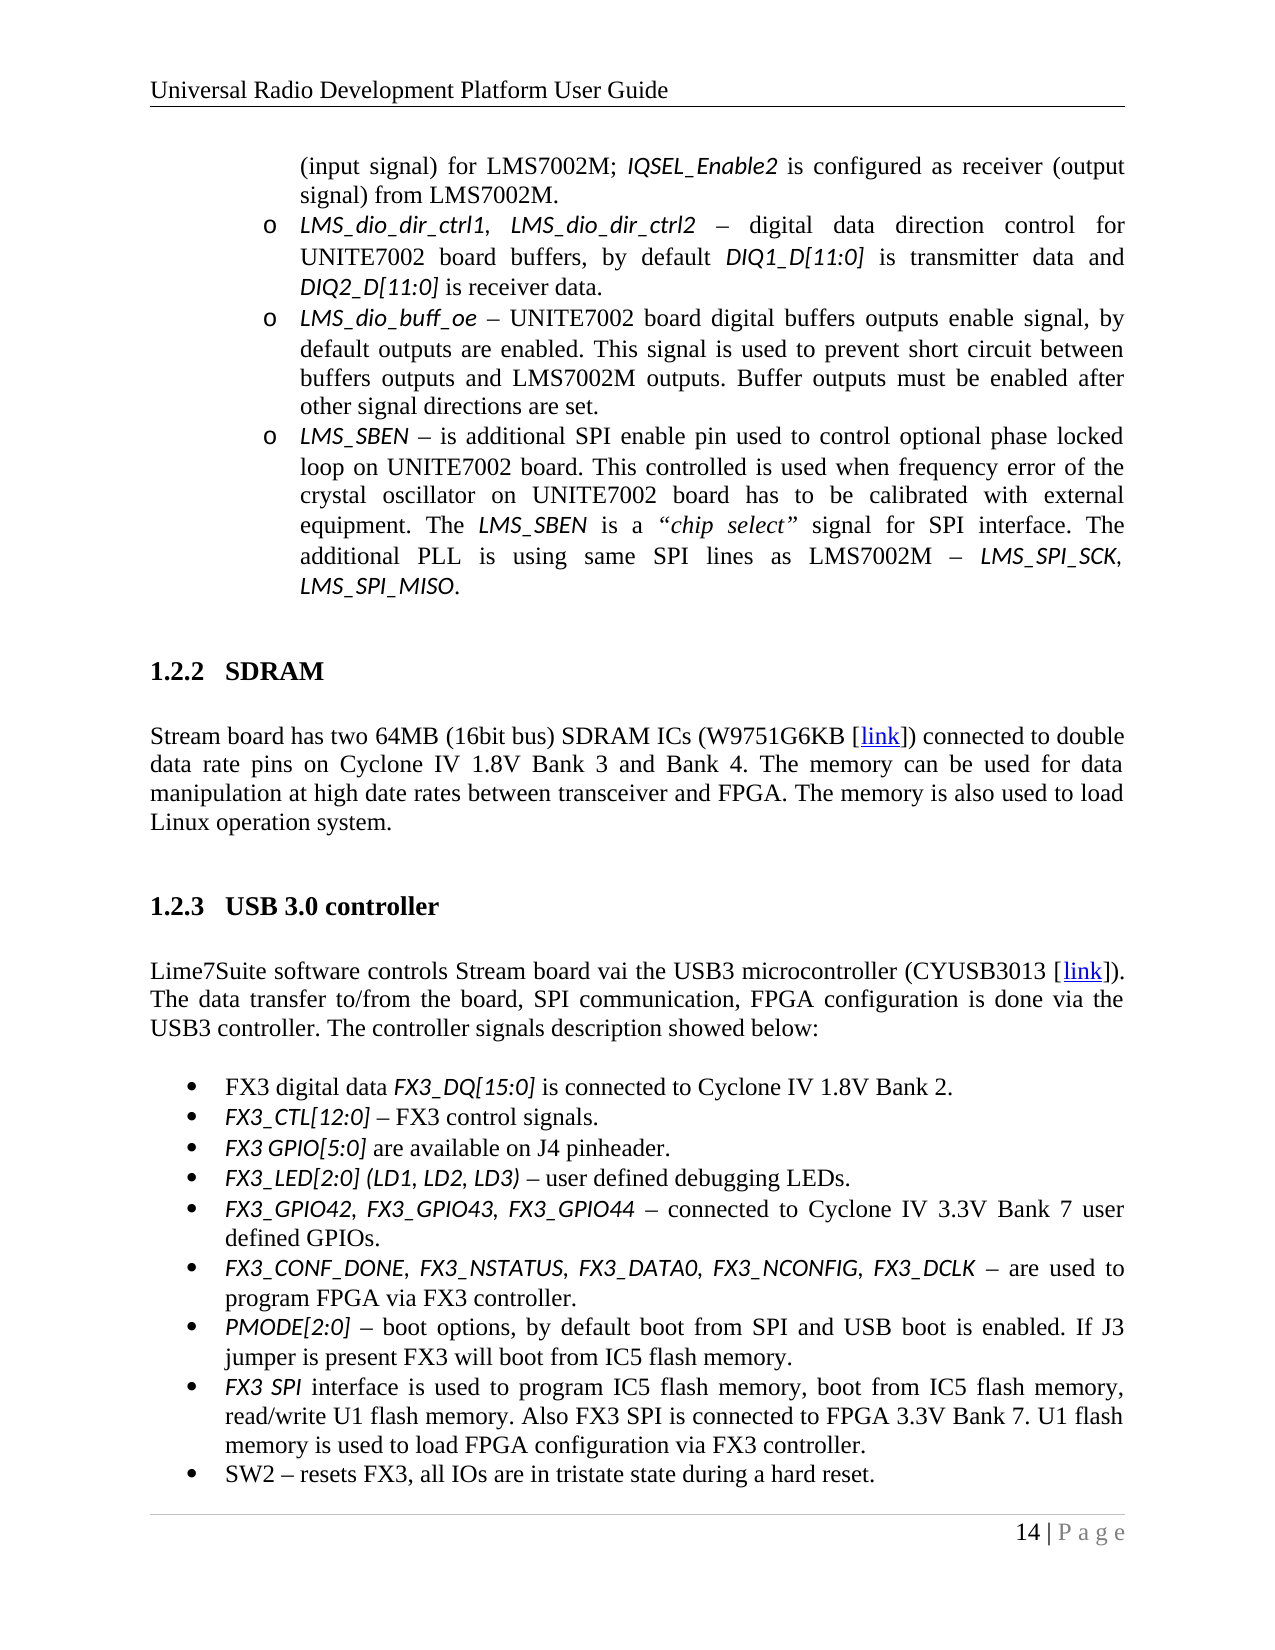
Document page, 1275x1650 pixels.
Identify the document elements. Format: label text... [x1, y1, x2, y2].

list PMODE[2:0] – boot options, by default boot from SPI and USB boot is enabled. If J3 jumper is present FX3 will boot from IC5 flash memory. [187, 1311, 1125, 1371]
list FX3_CONF_DONE, FX3_NSTATUS, FX3_DATA0, FX3_NCONFIG, FX3_DCLK – are used to program FPGA via FX3 controller. [187, 1252, 1125, 1311]
list LMS_dio_buff_oe – UNITE7002 board digital buffers outputs enable signal, by default outputs are enabled. This signal is used to prevent short circuit between buffers outputs and LMS7002M outputs. Buffer outputs must be enabled after other signal directions are set. [262, 302, 1125, 420]
list FX3 SPI interface is used to program IC5 flash memory, boot from IC5 flash memory, read/write U1 flash memory. Also FX3 SPI is connected to FPGA 3.3V Bank 7. U1 flash memory is used to load FPGA configuration via FX3 controller. [187, 1371, 1125, 1459]
list FX3_GPIO42, FX3_GPIO43, FX3_GPIO44 – connected to Cyclone IV 3.3V Bank 7 user defined GPIOs. [187, 1193, 1125, 1252]
list (input signal) for LMS7002M; IQSEL_Enable2 is configured as receiver (output signal) from LMS7002M. [262, 150, 1125, 209]
subtitle SDRAM [150, 655, 1125, 686]
list SW2 – resets FX3, all IOs are in tristate state during a hard reset. [187, 1459, 1125, 1487]
list FX3_CTL[12:0] – FX3 control signals. [187, 1101, 1125, 1132]
text Lime7Suite software controls Stream board vai the USB3 microcontroller (CYUSB3013 [link]). The data transfer to/from the board, SPI communication, FPGA configuration is done via the USB3 controller. The controller signals description showed below: [150, 956, 1125, 1042]
list FX3 digital data FX3_DQ[15:0] is connected to Cyclone IV 1.8V Bank 2. [187, 1071, 1125, 1101]
text Stream board has two 64MB (16bit bus) SDRAM ICs (W9751G6KB [link]) connected to double data rate pins on Cyclone IV 1.8V Bank 3 and Bank 4. The memory can be used for data manipulation at high date rates between transceiver and FPGA. The memory is also used to load Linux operation system. [150, 721, 1125, 836]
list LMS_dio_dir_ctrl1, LMS_dio_dir_ctrl2 – digital data direction control for UNITE7002 board buffers, by default DIQ1_D[11:0] is transmitter data and DIQ2_D[11:0] is receiver data. [262, 209, 1125, 302]
subtitle USB 3.0 controller [150, 889, 1125, 921]
list LMS_SBEN – is additional SPI enable pin used to control optional phase locked loop on UNITE7002 board. This controlled is used when frequency error of the crystal oscillator on UNITE7002 board has to be calibrated with external equipment. The LMS_SBEN is a “chip select” signal for SPI interface. The additional PLL is using same SPI lines as LMS7002M – LMS_SPI_SCK, LMS_SPI_MISO. [262, 420, 1125, 601]
list FX3 GPIO[5:0] are available on J4 pinheader. [187, 1132, 1125, 1162]
list FX3_LED[2:0] (LD1, LD2, LD3) – user defined debugging LEDs. [187, 1162, 1125, 1193]
